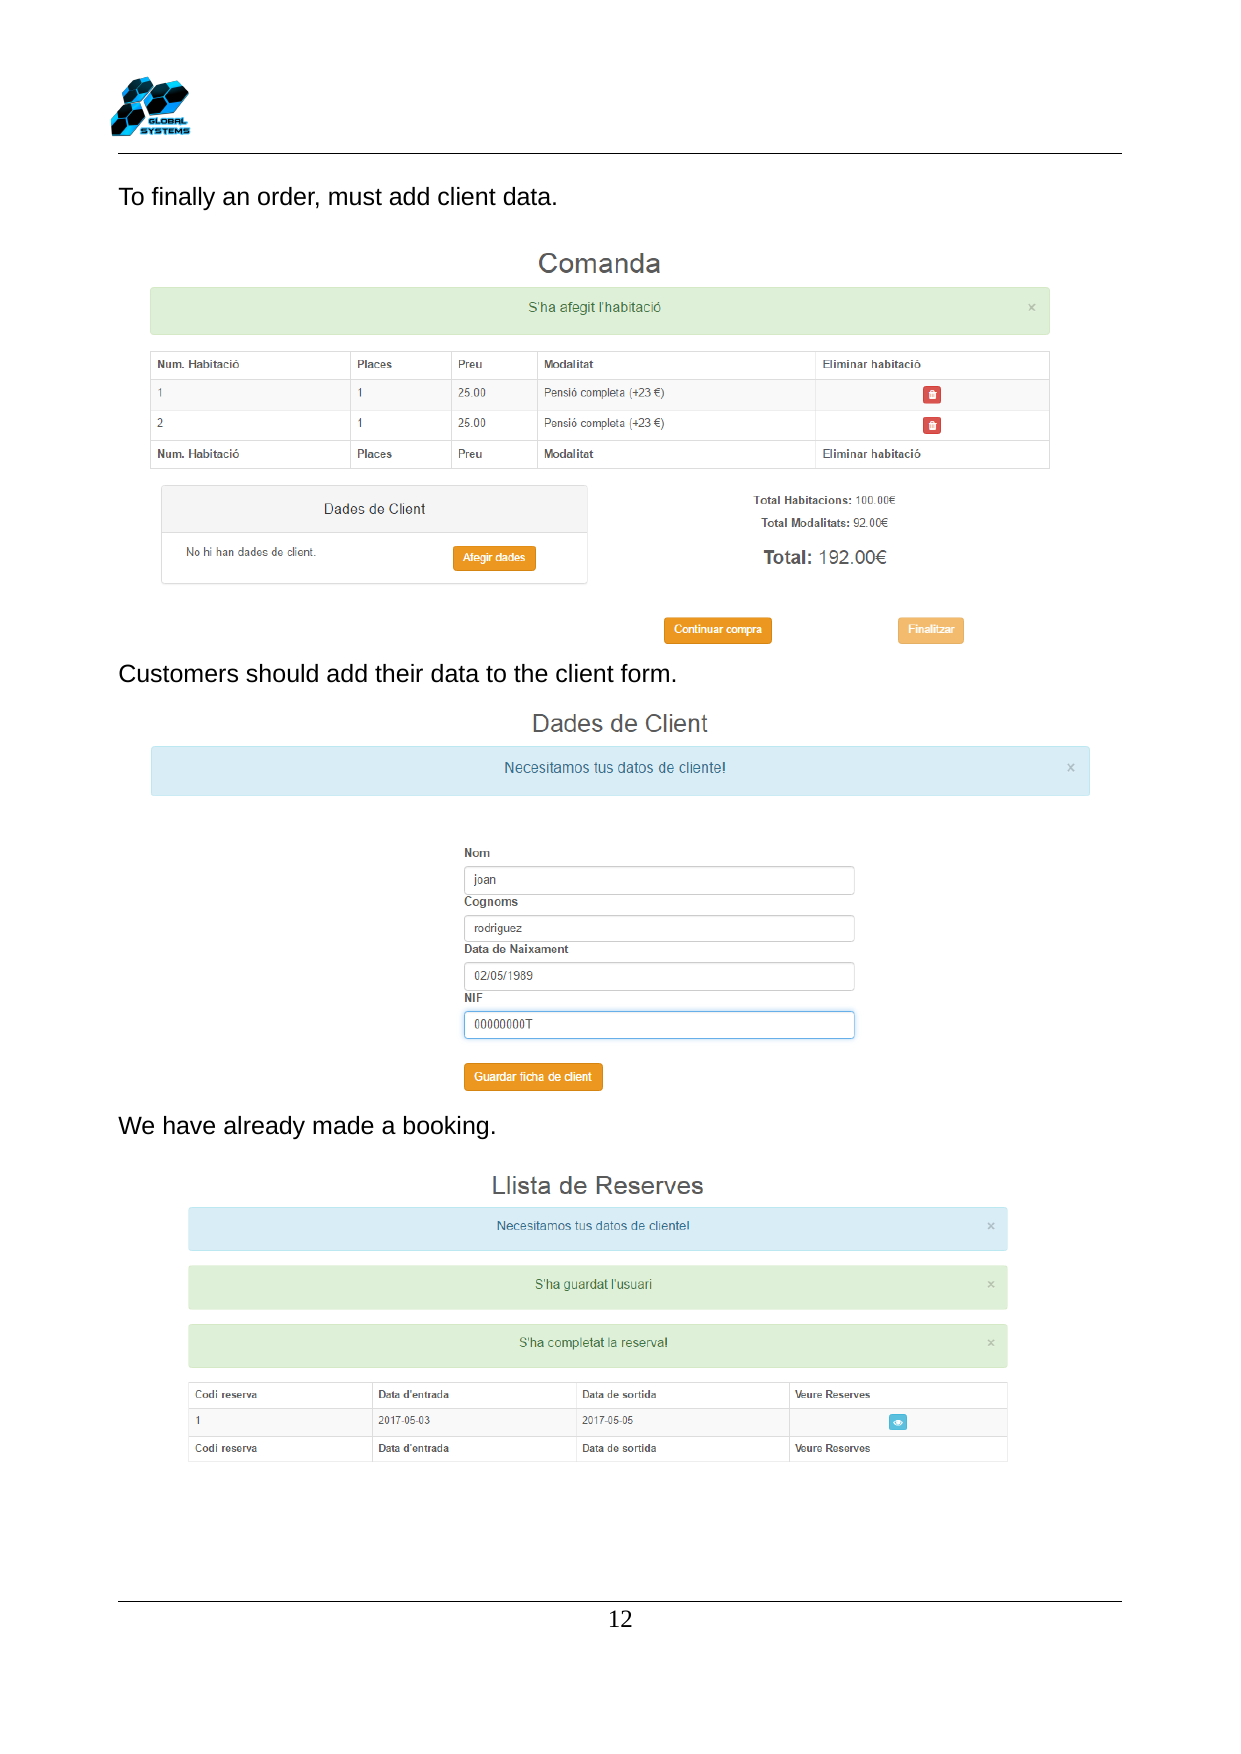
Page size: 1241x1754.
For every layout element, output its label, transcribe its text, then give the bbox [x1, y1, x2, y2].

text Customers should add their data to the client form. [118, 240, 1122, 687]
picture [145, 707, 1113, 1106]
picture [132, 218, 1108, 653]
picture [161, 1150, 1063, 1534]
text We have already made a booking. [118, 708, 1122, 1140]
picture [107, 61, 194, 148]
text To finally an order, must add client data. [118, 182, 1122, 211]
